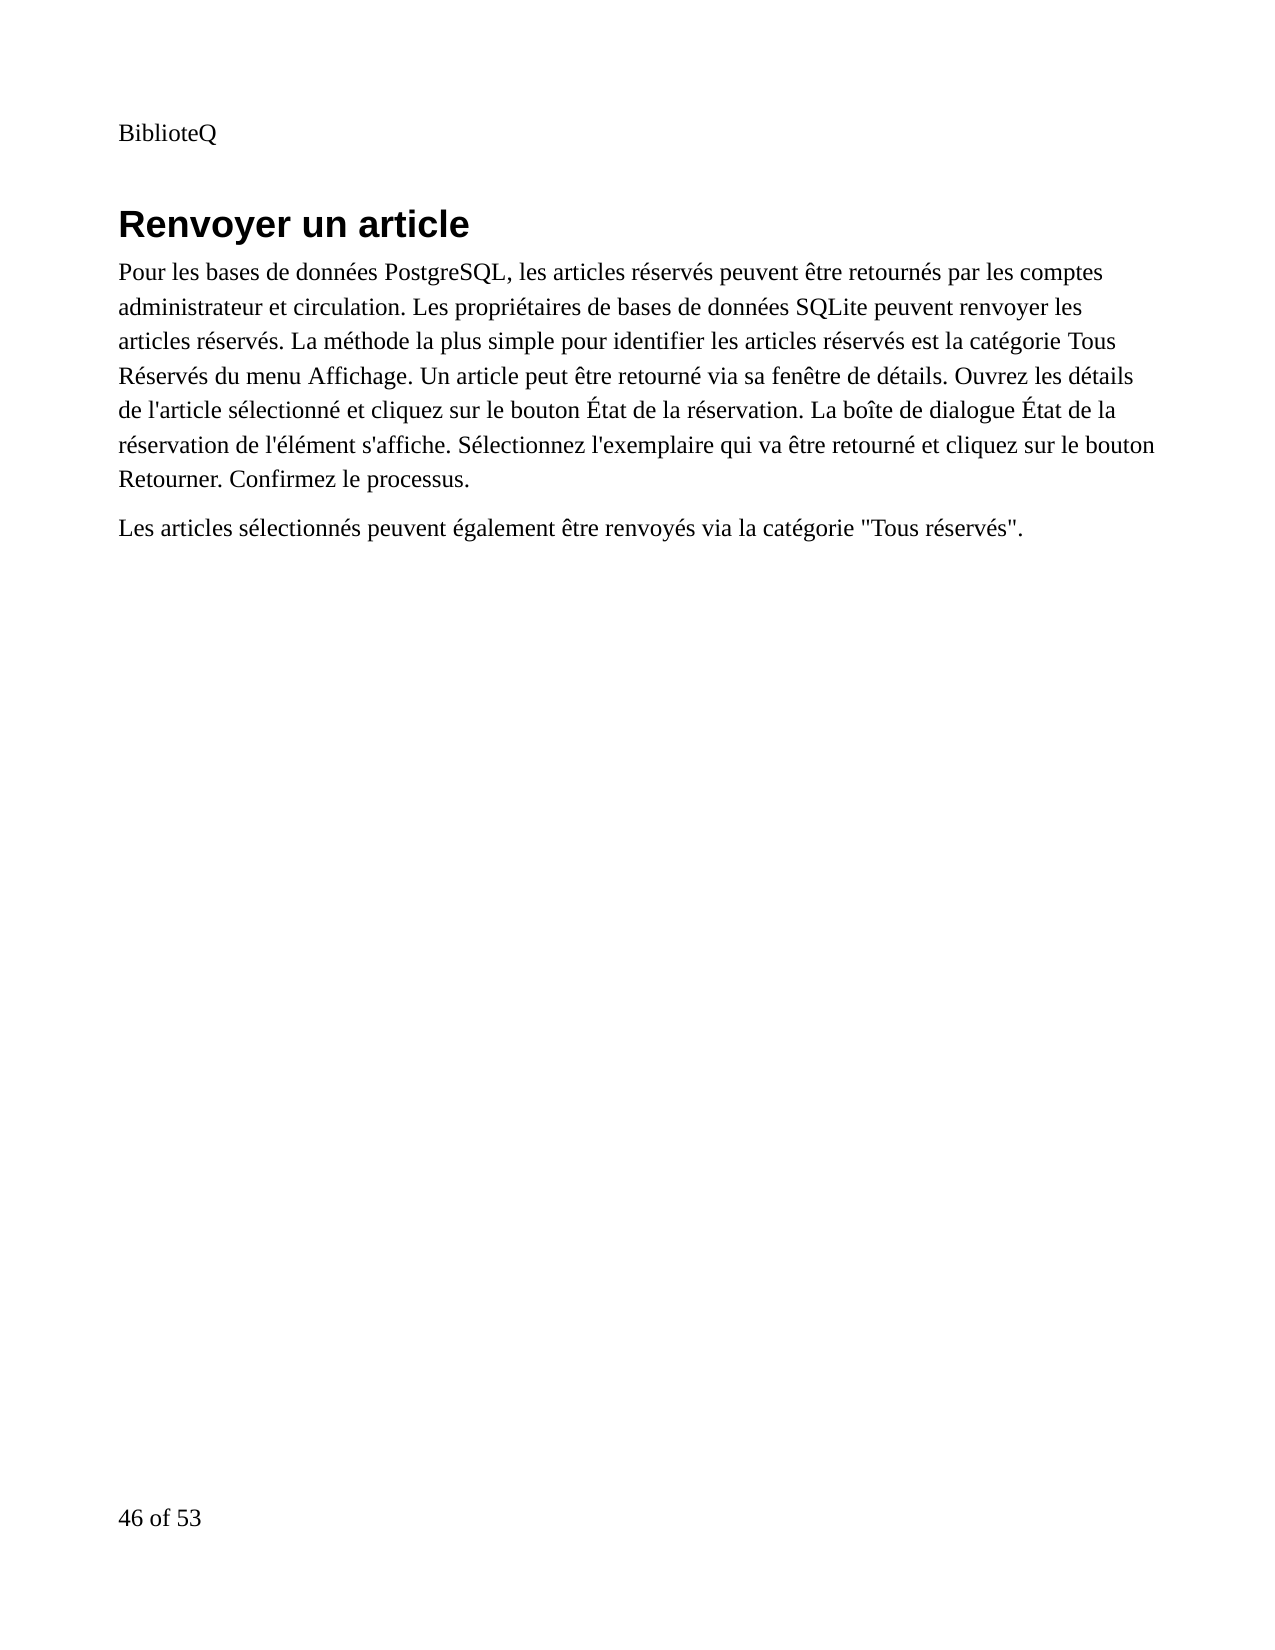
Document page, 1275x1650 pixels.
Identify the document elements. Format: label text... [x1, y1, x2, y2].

text Les articles sélectionnés peuvent également être renvoyés via la catégorie "Tous réservés". [118, 513, 1157, 542]
text Pour les bases de données PostgreSQL, les articles réservés peuvent être retournés par les comptes administrateur et circulation. Les propriétaires de bases de données SQLite peuvent renvoyer les articles réservés. La méthode la plus simple pour identifier les articles réservés est la catégorie Tous Réservés du menu Affichage. Un article peut être retourné via sa fenêtre de détails. Ouvrez les détails de l'article sélectionné et cliquez sur le bouton État de la réservation. La boîte de dialogue État de la réservation de l'élément s'affiche. Sélectionnez l'exemplaire qui va être retourné et cliquez sur le bouton Retourner. Confirmez le processus. [118, 257, 1157, 493]
subtitle Renvoyer un article [118, 201, 1157, 245]
